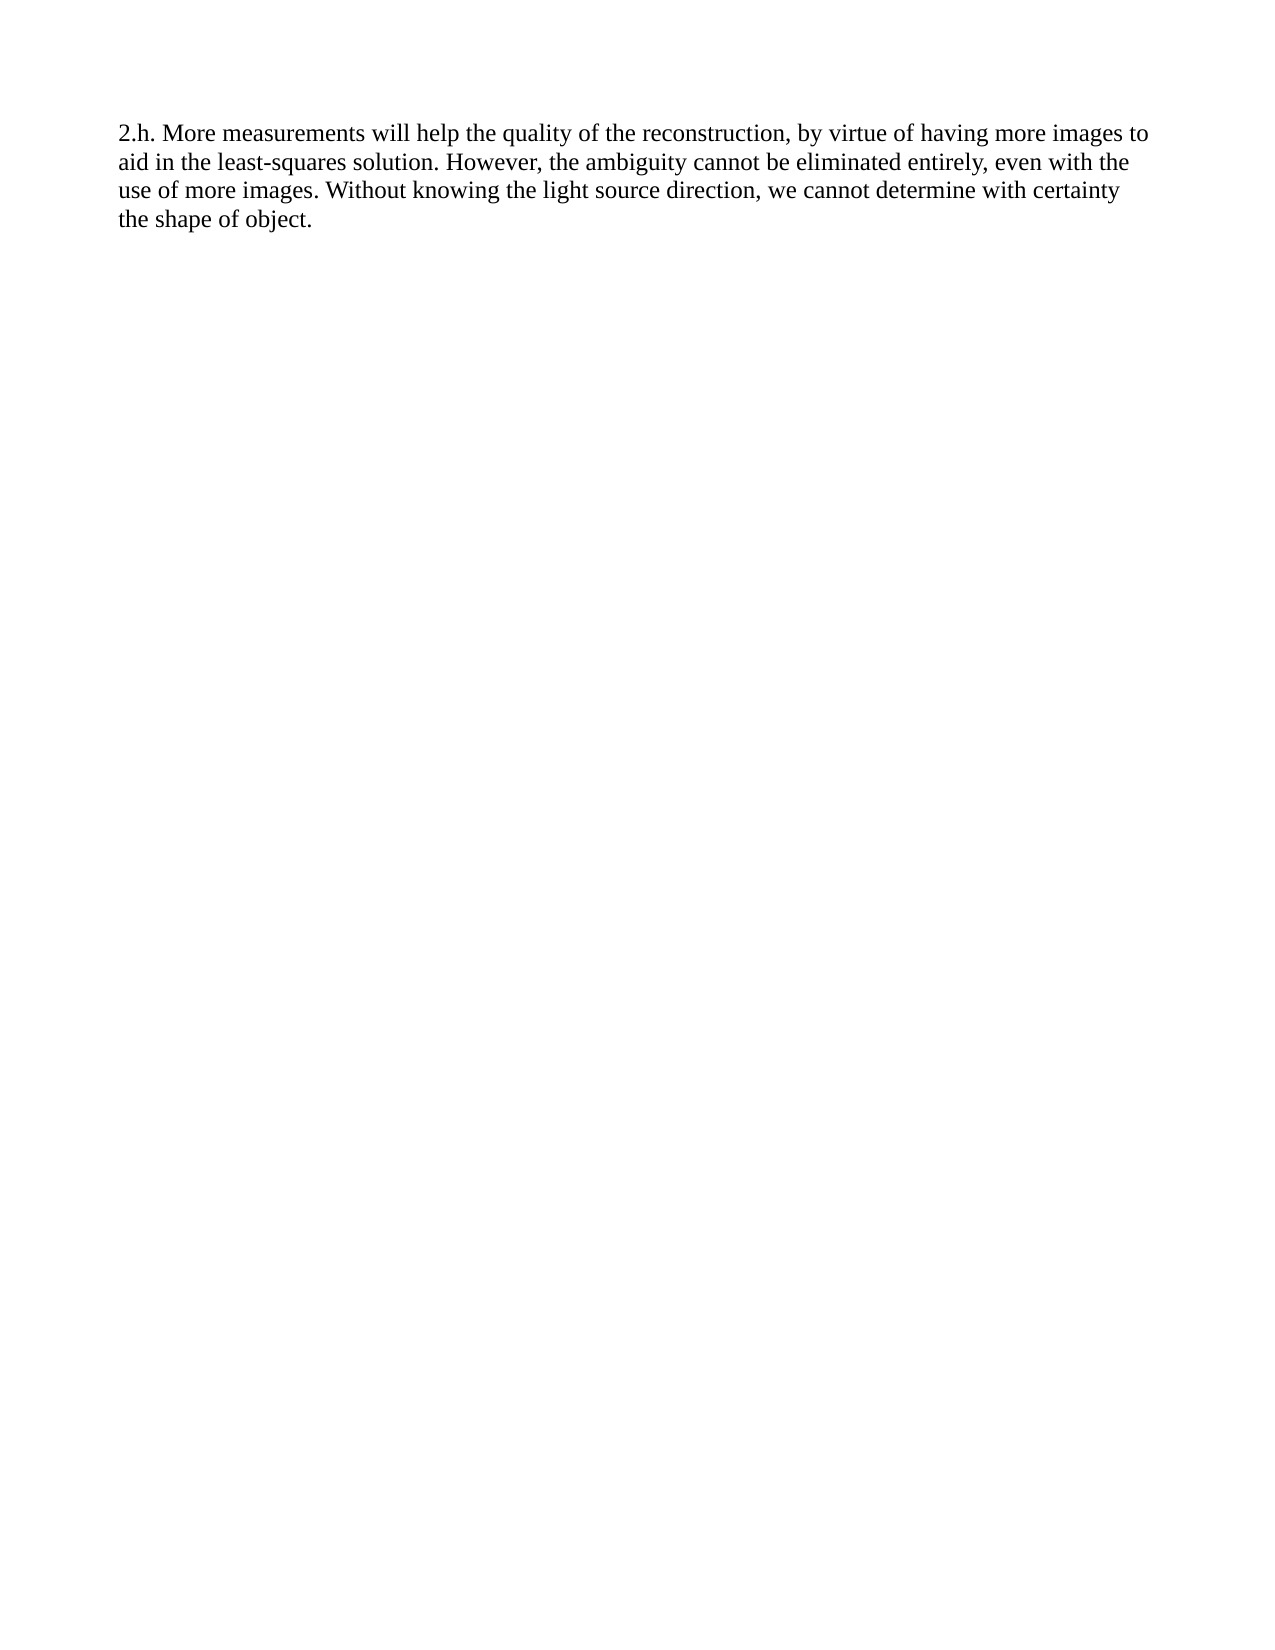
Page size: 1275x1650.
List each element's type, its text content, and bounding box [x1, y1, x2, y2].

text 2.h. More measurements will help the quality of the reconstruction, by virtue of having more images to aid in the least-squares solution. However, the ambiguity cannot be eliminated entirely, even with the use of more images. Without knowing the light source direction, we cannot determine with certainty the shape of object. [118, 118, 1157, 233]
